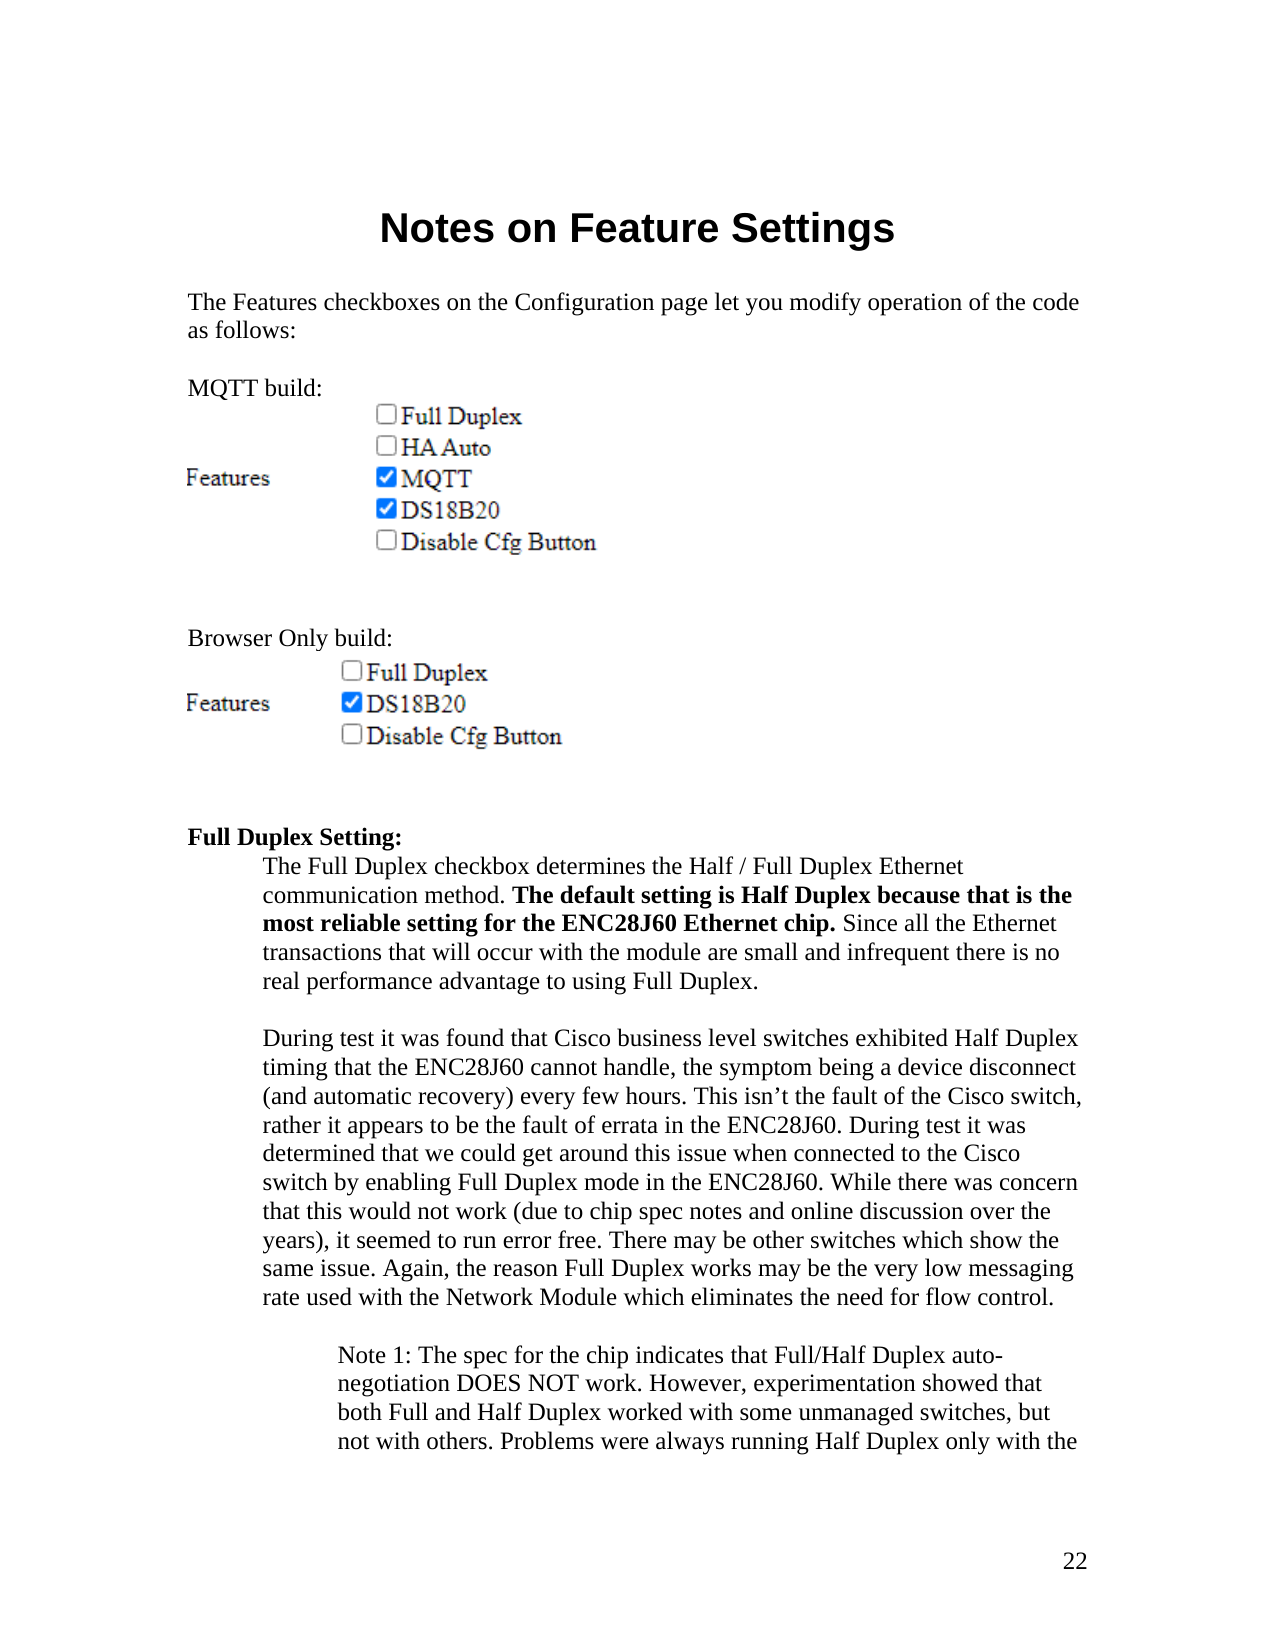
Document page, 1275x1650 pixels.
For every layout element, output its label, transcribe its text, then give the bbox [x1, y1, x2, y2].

text The Full Duplex checkbox determines the Half / Full Duplex Ethernet communication method. The default setting is Half Duplex because that is the most reliable setting for the ENC28J60 Ethernet chip. Since all the Ethernet transactions that will occur with the module are small and infrequent there is no real performance advantage to using Full Duplex. [262, 851, 1087, 995]
subtitle Notes on Feature Settings [187, 204, 1087, 252]
picture [187, 651, 577, 765]
text Full Duplex Setting: [187, 822, 1087, 851]
picture [187, 401, 632, 566]
text MQTT build: [187, 373, 1087, 402]
text Note 1: The spec for the chip indicates that Full/Half Duplex auto-negotiation DOES NOT work. However, experimentation showed that both Full and Half Duplex worked with some unmanaged switches, but not with others. Problems were always running Half Duplex only with the [337, 1340, 1087, 1455]
text The Features checkboxes on the Configuration page let you modify operation of the code as follows: [187, 287, 1087, 344]
text Browser Only build: [187, 623, 1087, 652]
text During test it was found that Cisco business level switches exhibited Half Duplex timing that the ENC28J60 cannot handle, the symptom being a device disconnect (and automatic recovery) every few hours. This isn’t the fault of the Cisco switch, rather it appears to be the fault of errata in the ENC28J60. During test it was determined that we could get around this issue when connected to the Cisco switch by enabling Full Duplex mode in the ENC28J60. While there was concern that this would not work (due to chip spec notes and online discussion over the years), it seemed to run error free. There may be other switches which show the same issue. Again, the reason Full Duplex works may be the very low messaging rate used with the Network Module which eliminates the need for flow control. [262, 1023, 1087, 1311]
